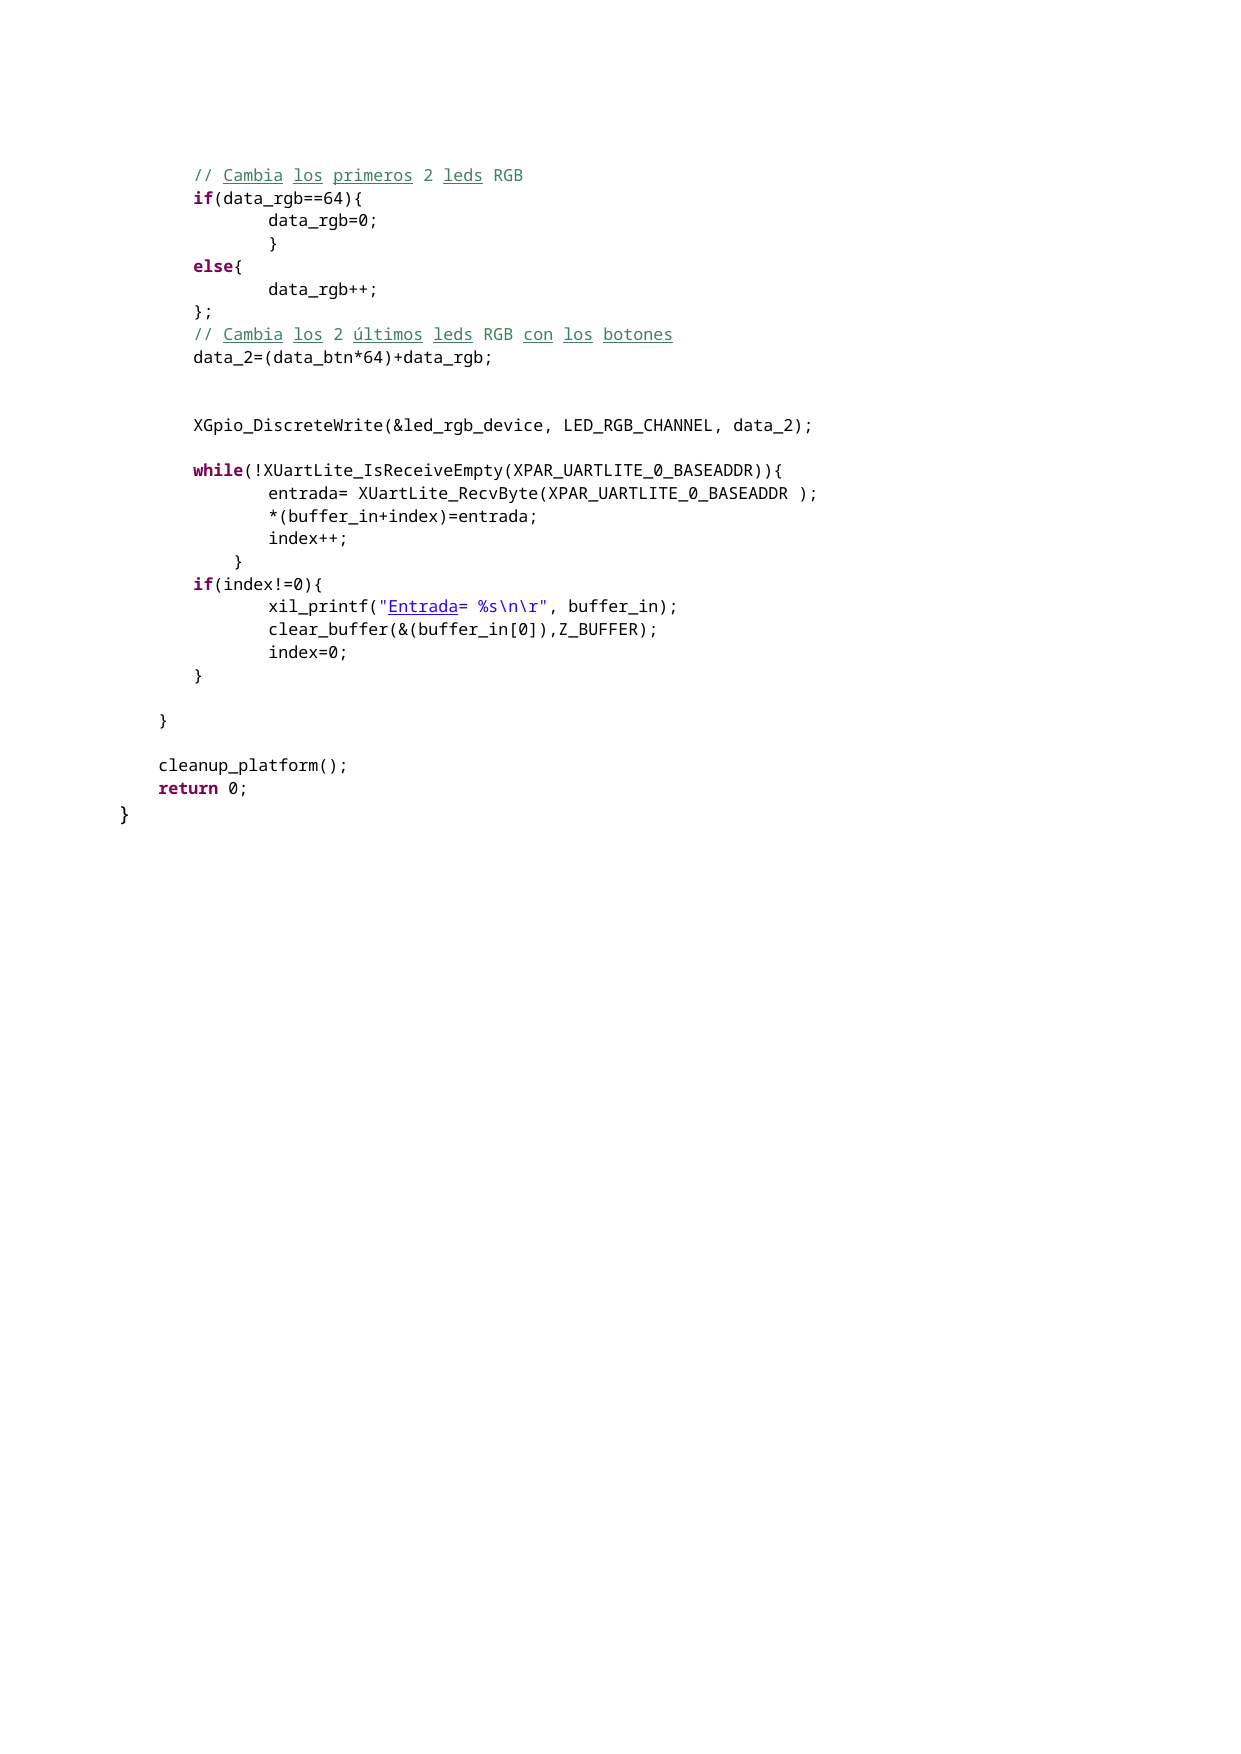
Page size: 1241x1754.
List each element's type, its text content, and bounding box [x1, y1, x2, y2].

text } [118, 799, 1122, 828]
text } [118, 663, 1122, 686]
text // Cambia los 2 últimos leds RGB con los botones [118, 322, 1122, 345]
text data_rgb=0; [118, 209, 1122, 232]
text index++; [118, 527, 1122, 549]
text }; [118, 300, 1122, 322]
text } [118, 232, 1122, 254]
text while(!XUartLite_IsReceiveEmpty(XPAR_UARTLITE_0_BASEADDR)){ [118, 459, 1122, 481]
text if(index!=0){ [118, 572, 1122, 595]
text else{ [118, 254, 1122, 277]
text } [118, 549, 1122, 572]
text entrada= XUartLite_RecvByte(XPAR_UARTLITE_0_BASEADDR ); [118, 481, 1122, 504]
text *(buffer_in+index)=entrada; [118, 504, 1122, 527]
text // Cambia los primeros 2 leds RGB [118, 163, 1122, 186]
text XGpio_DiscreteWrite(&led_rgb_device, LED_RGB_CHANNEL, data_2); [118, 413, 1122, 436]
text xil_printf("Entrada= %s\n\r", buffer_in); [118, 595, 1122, 618]
text cleanup_platform(); [118, 754, 1122, 777]
text data_2=(data_btn*64)+data_rgb; [118, 345, 1122, 368]
text return 0; [118, 777, 1122, 799]
text clear_buffer(&(buffer_in[0]),Z_BUFFER); [118, 618, 1122, 640]
text data_rgb++; [118, 277, 1122, 300]
text } [118, 708, 1122, 731]
text index=0; [118, 640, 1122, 663]
text if(data_rgb==64){ [118, 186, 1122, 209]
